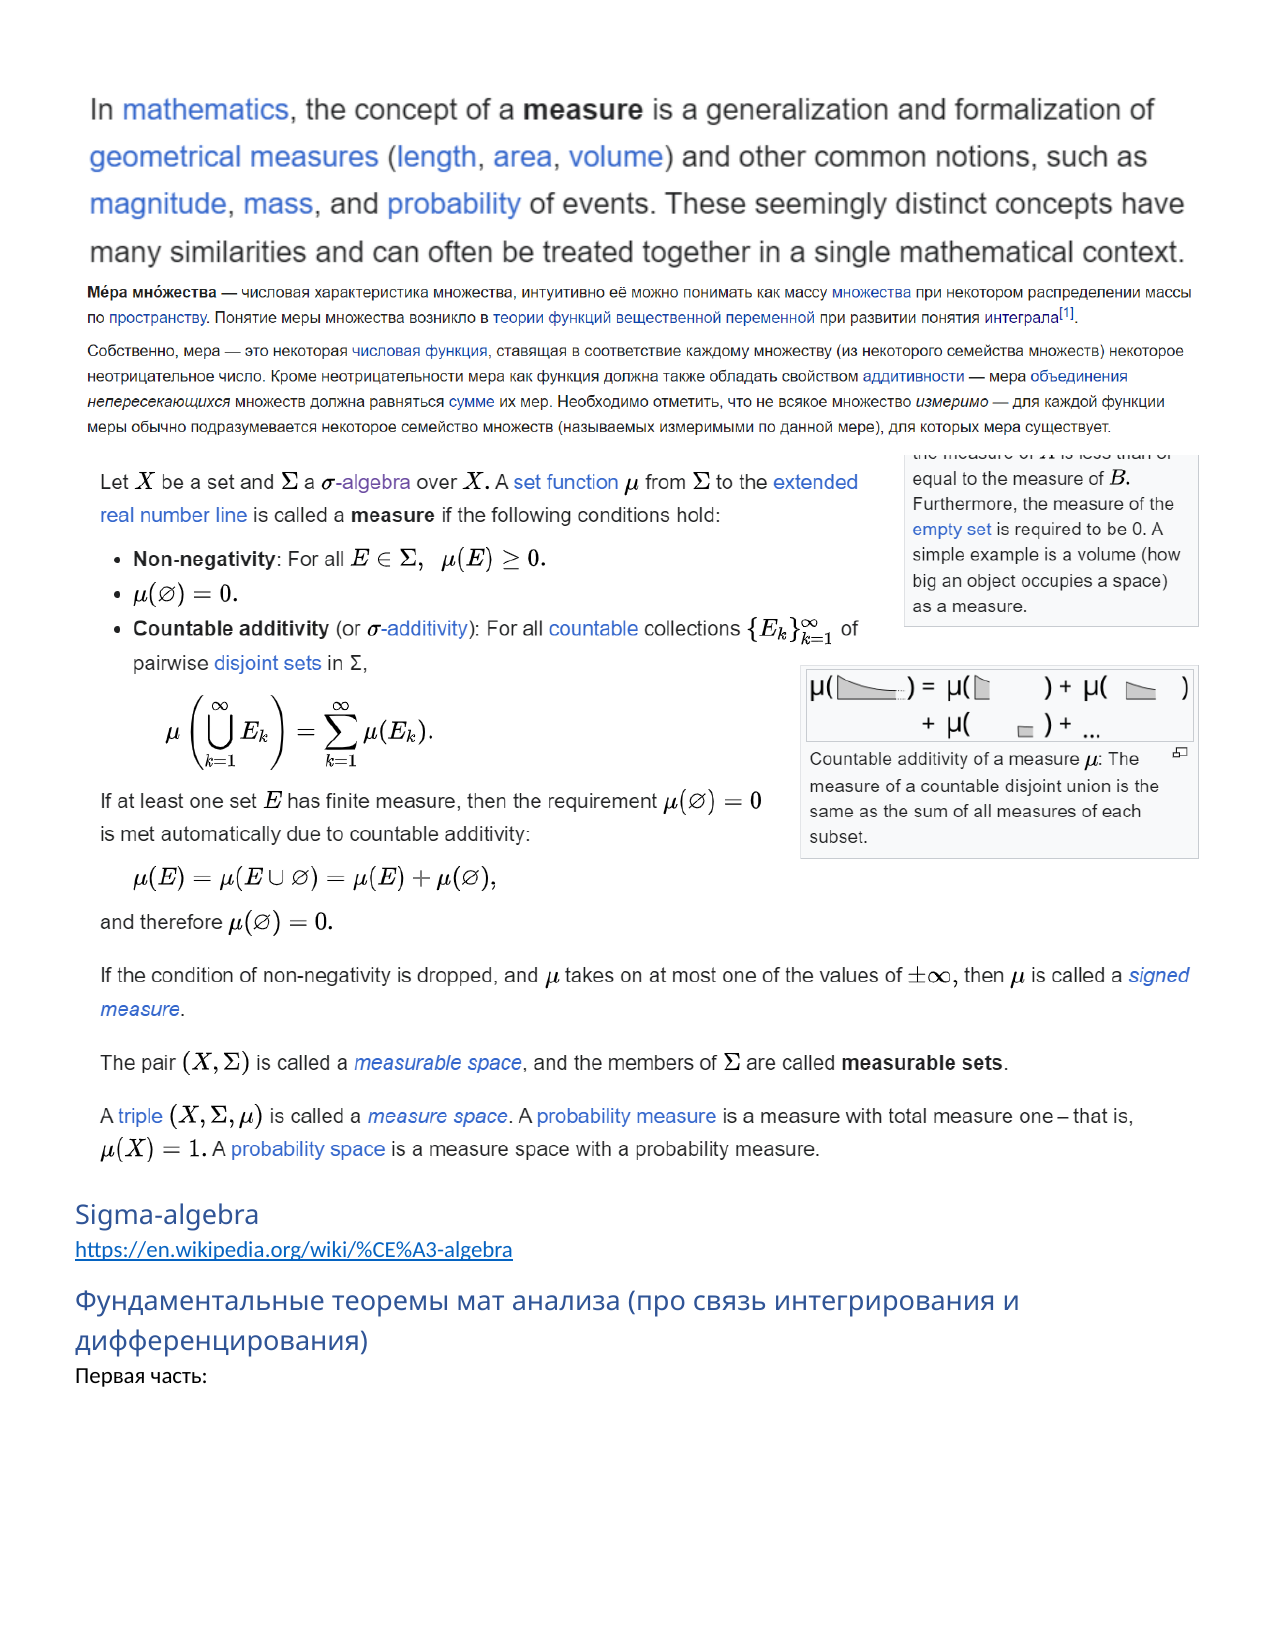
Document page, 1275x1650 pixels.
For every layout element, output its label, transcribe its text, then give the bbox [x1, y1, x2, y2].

subtitle Фундаментальные теоремы мат анализа (про связь интегрирования и дифференцирования) [75, 1282, 1200, 1358]
picture [75, 75, 1200, 273]
subtitle Sigma-algebra [75, 1195, 1200, 1232]
picture [75, 455, 1200, 1177]
text https://en.wikipedia.org/wiki/%CE%A3-algebra [75, 1235, 1200, 1263]
picture [75, 275, 1200, 437]
text Первая часть: [75, 1361, 1200, 1389]
